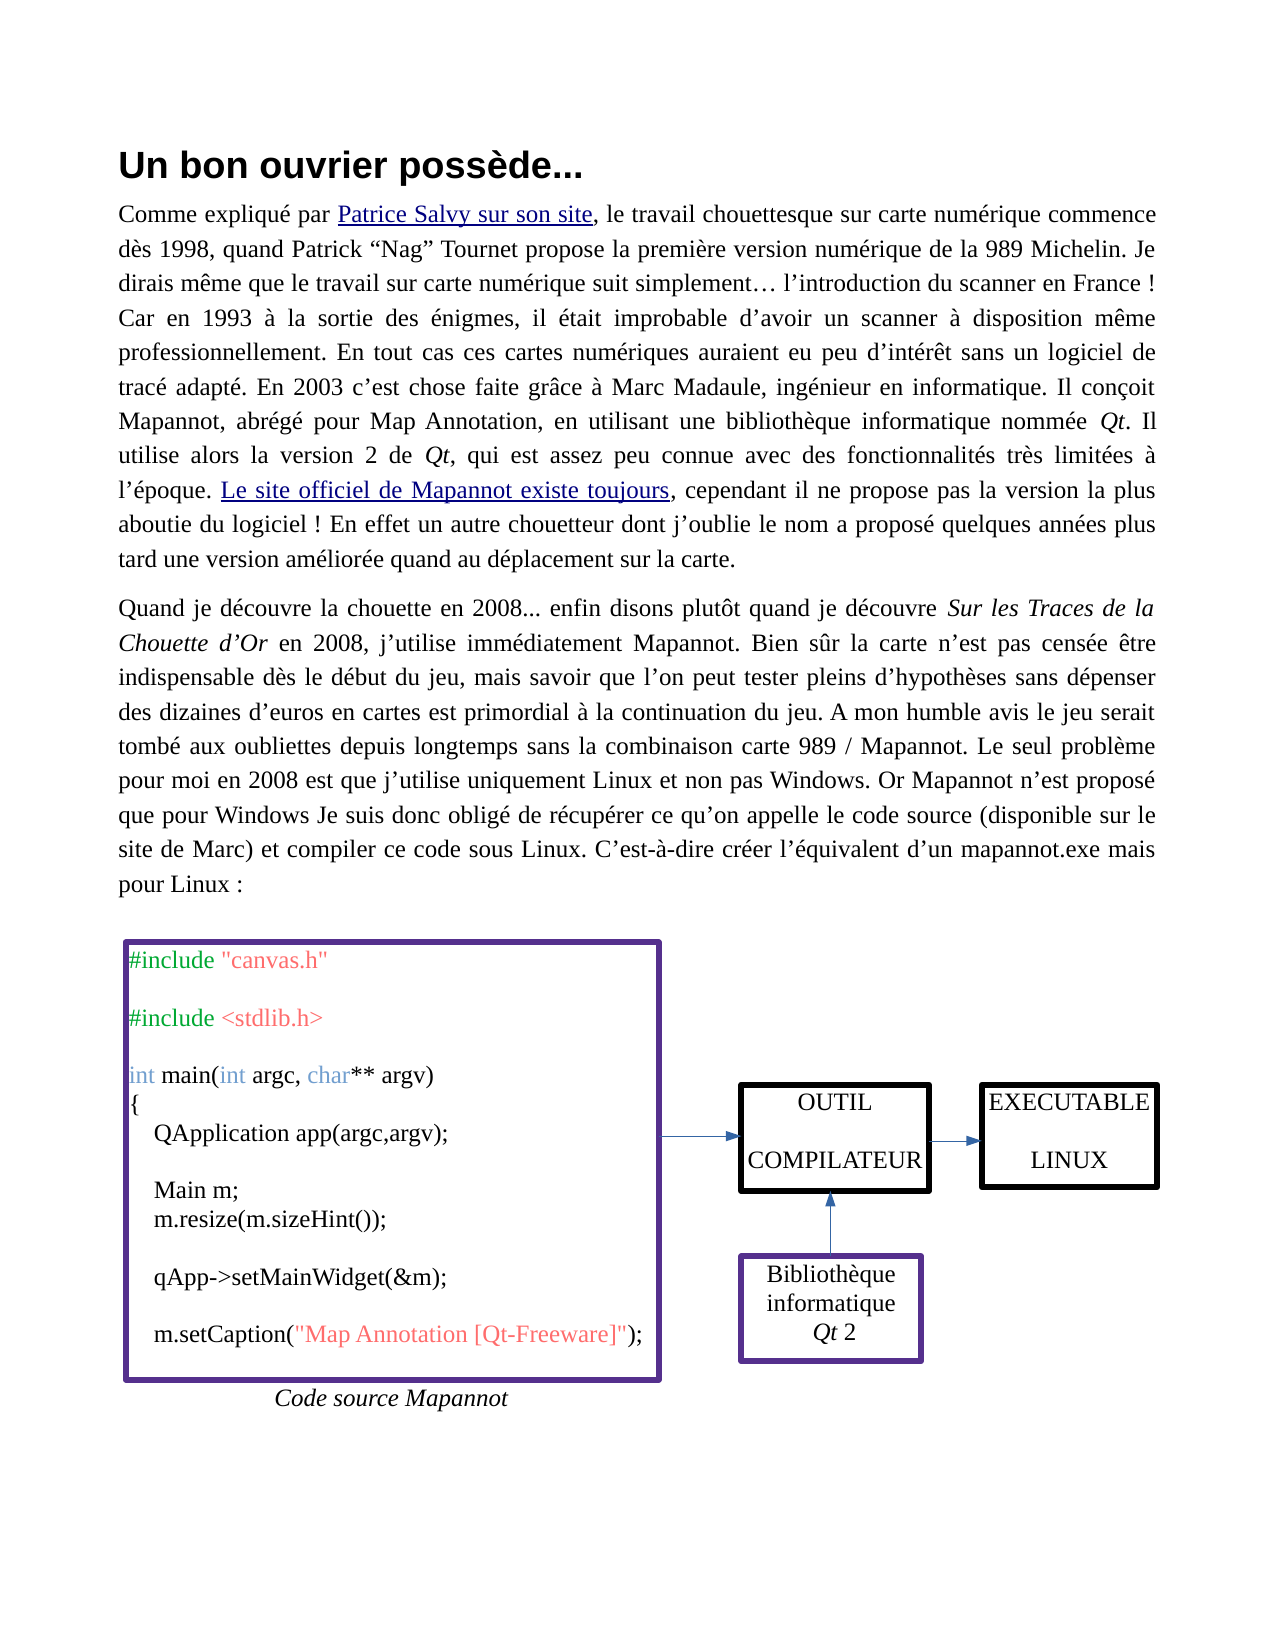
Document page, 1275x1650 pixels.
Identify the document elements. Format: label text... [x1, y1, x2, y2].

text Quand je découvre la chouette en 2008... enfin disons plutôt quand je découvre Sur les Traces de la Chouette d’Or en 2008, j’utilise immédiatement Mapannot. Bien sûr la carte n’est pas censée être indispensable dès le début du jeu, mais savoir que l’on peut tester pleins d’hypothèses sans dépenser des dizaines d’euros en cartes est primordial à la continuation du jeu. A mon humble avis le jeu serait tombé aux oubliettes depuis longtemps sans la combinaison carte 989 / Mapannot. Le seul problème pour moi en 2008 est que j’utilise uniquement Linux et non pas Windows. Or Mapannot n’est proposé que pour Windows Je suis donc obligé de récupérer ce qu’on appelle le code source (disponible sur le site de Marc) et compiler ce code sous Linux. C’est-à-dire créer l’équivalent d’un mapannot.exe mais pour Linux : [118, 593, 1157, 898]
subtitle Un bon ouvrier possède... [118, 143, 1157, 187]
text Code source Mapannot [129, 955, 656, 1377]
text Comme expliqué par Patrice Salvy sur son site, le travail chouettesque sur carte numérique commence dès 1998, quand Patrick “Nag” Tournet propose la première version numérique de la 989 Michelin. Je dirais même que le travail sur carte numérique suit simplement… l’introduction du scanner en France ! Car en 1993 à la sortie des énigmes, il était improbable d’avoir un scanner à disposition même professionnellement. En tout cas ces cartes numériques auraient eu peu d’intérêt sans un logiciel de tracé adapté. En 2003 c’est chose faite grâce à Marc Madaule, ingénieur en informatique. Il conçoit Mapannot, abrégé pour Map Annotation, en utilisant une bibliothèque informatique nommée Qt. Il utilise alors la version 2 de Qt, qui est assez peu connue avec des fonctionnalités très limitées à l’époque. Le site officiel de Mapannot existe toujours, cependant il ne propose pas la version la plus aboutie du logiciel ! En effet un autre chouetteur dont j’oublie le nom a proposé quelques années plus tard une version améliorée quand au déplacement sur la carte. [118, 199, 1157, 573]
text Code source Mapannot [126, 1383, 659, 1411]
